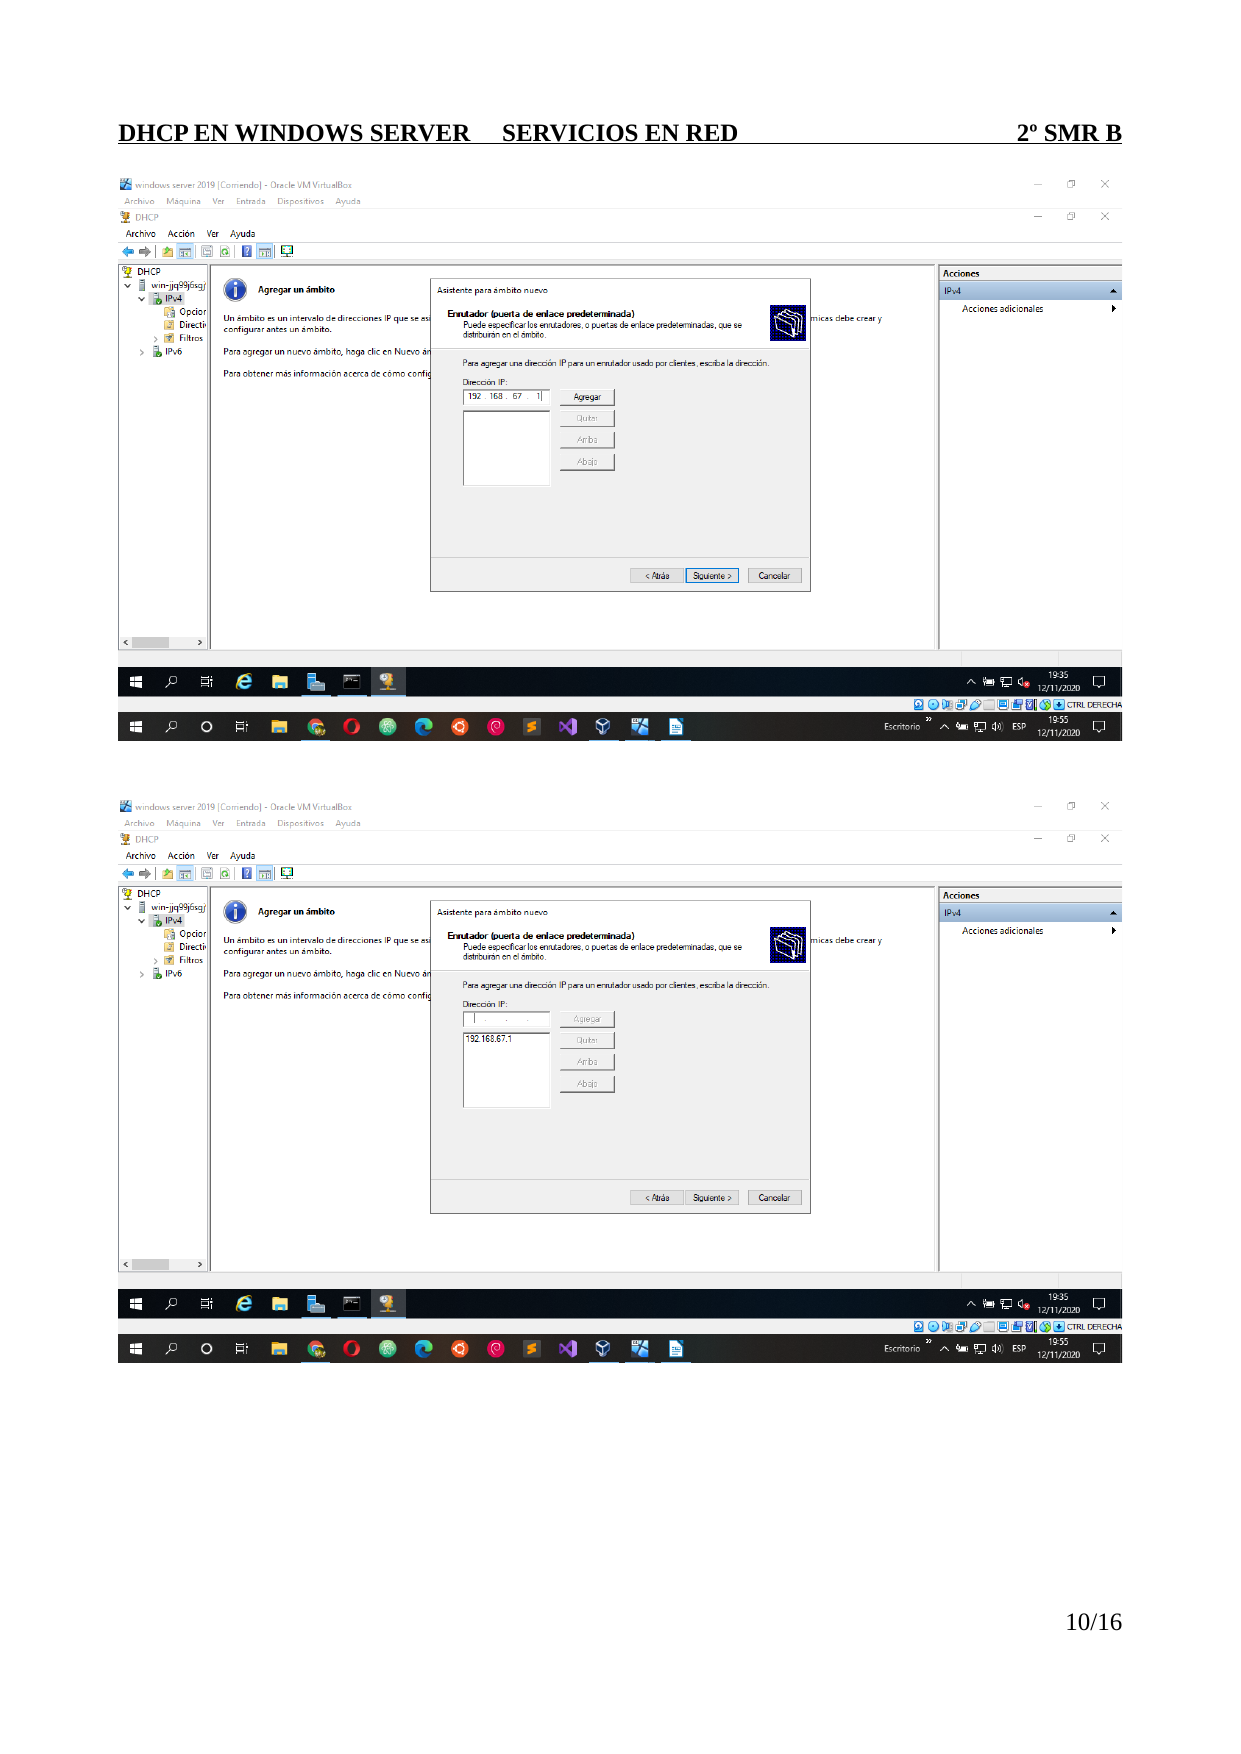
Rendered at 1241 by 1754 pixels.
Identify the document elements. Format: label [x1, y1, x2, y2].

picture [118, 176, 1123, 741]
picture [118, 798, 1123, 1363]
